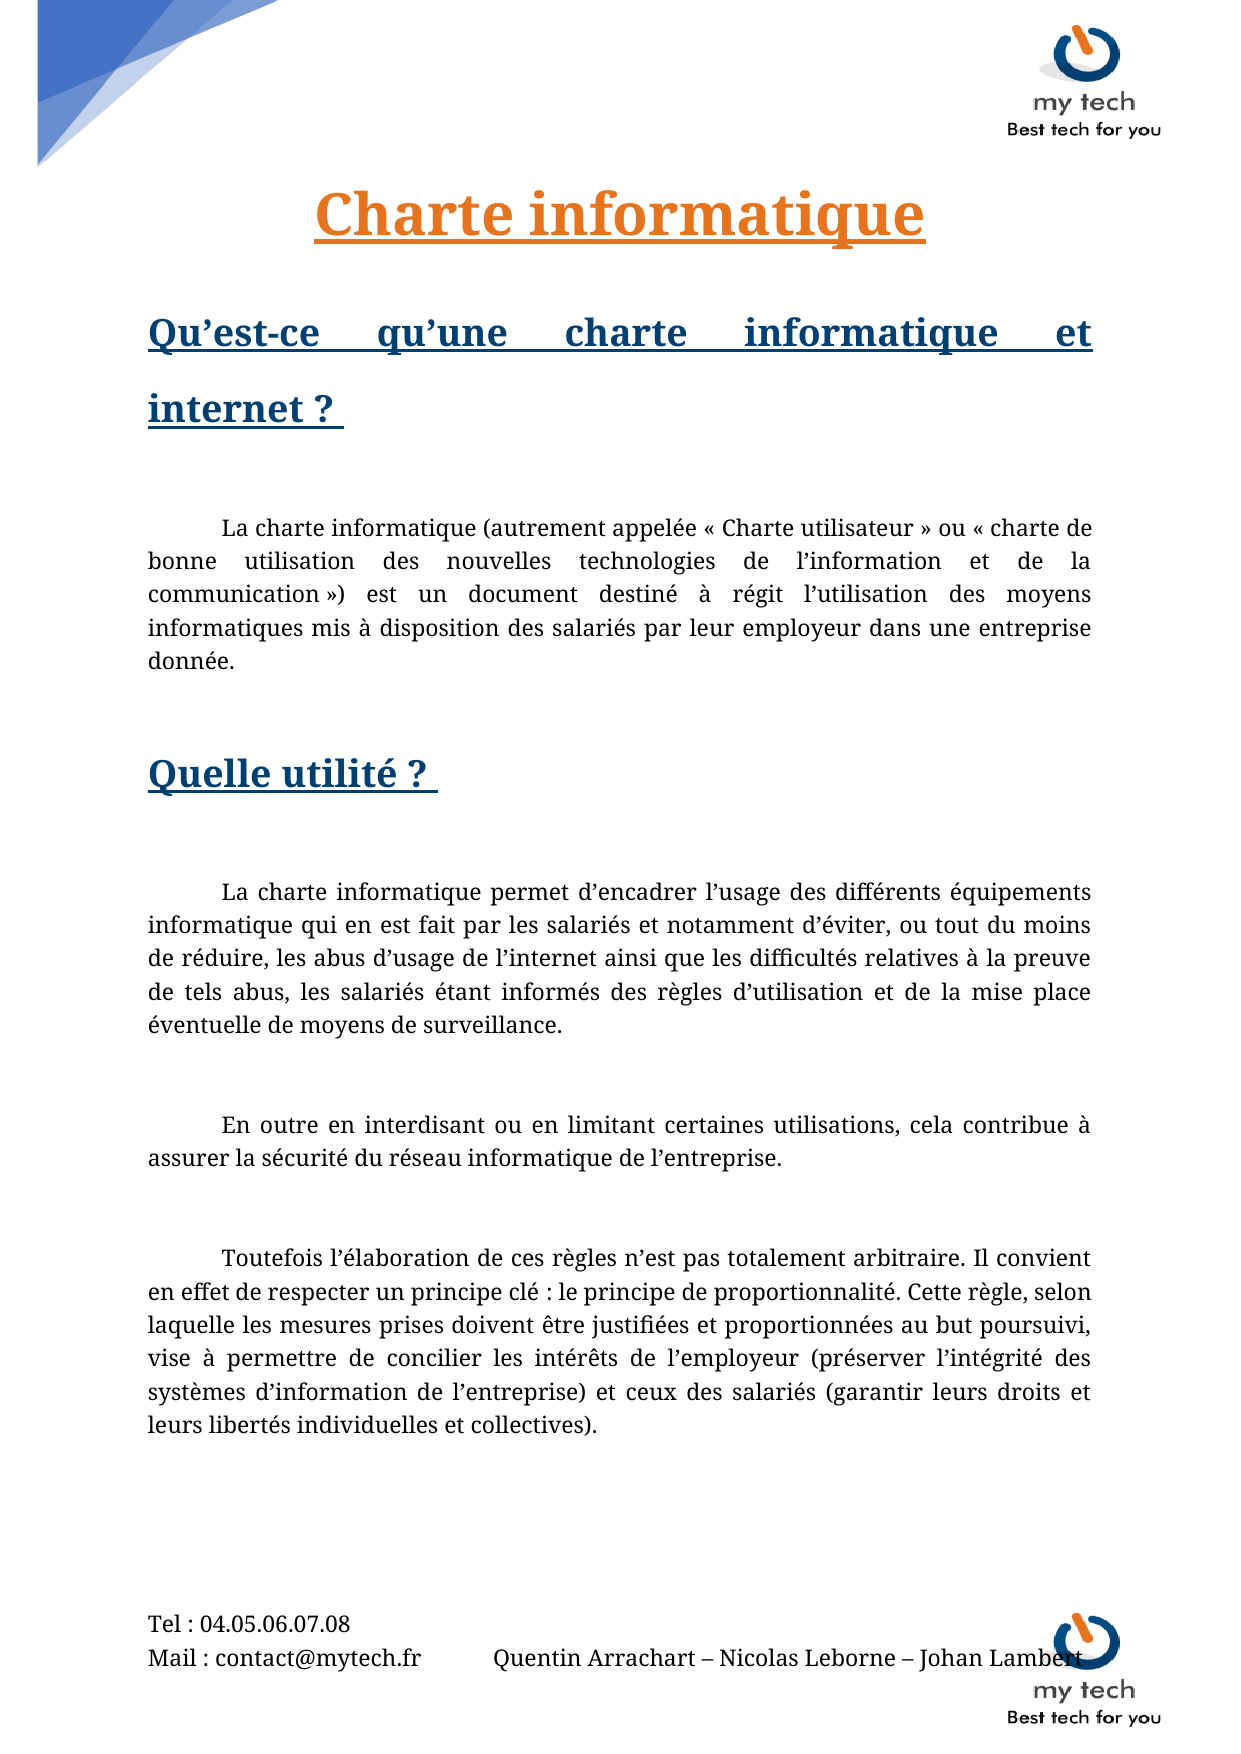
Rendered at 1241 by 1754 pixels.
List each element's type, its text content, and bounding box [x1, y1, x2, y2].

text La charte informatique permet d’encadrer l’usage des différents équipements informatique qui en est fait par les salariés et notamment d’éviter, ou tout du moins de réduire, les abus d’usage de l’internet ainsi que les difficultés relatives à la preuve de tels abus, les salariés étant informés des règles d’utilisation et de la mise place éventuelle de moyens de surveillance. [148, 873, 1093, 1040]
text La charte informatique (autrement appelée « Charte utilisateur » ou « charte de bonne utilisation des nouvelles technologies de l’information et de la communication ») est un document destiné à régit l’utilisation des moyens informatiques mis à disposition des salariés par leur employeur dans une entreprise donnée. [148, 509, 1093, 676]
subtitle internet ? [148, 352, 1093, 434]
subtitle Quelle utilité ? [148, 747, 1093, 798]
text En outre en interdisant ou en limitant certaines utilisations, cela contribue à assurer la sécurité du réseau informatique de l’entreprise. [148, 1107, 1093, 1173]
subtitle Qu’est-ce qu’une charte informatique et [148, 306, 1093, 349]
text Toutefois l’élaboration de ces règles n’est pas totalement arbitraire. Il convient en effet de respecter un principe clé : le principe de proportionnalité. Cette règle, selon laquelle les mesures prises doivent être justifiées et proportionnées au but poursuivi, vise à permettre de concilier les intérêts de l’employeur (préserver l’intégrité des systèmes d’information de l’entreprise) et ceux des salariés (garantir leurs droits et leurs libertés individuelles et collectives). [148, 1240, 1093, 1440]
subtitle Charte informatique [148, 173, 1093, 252]
